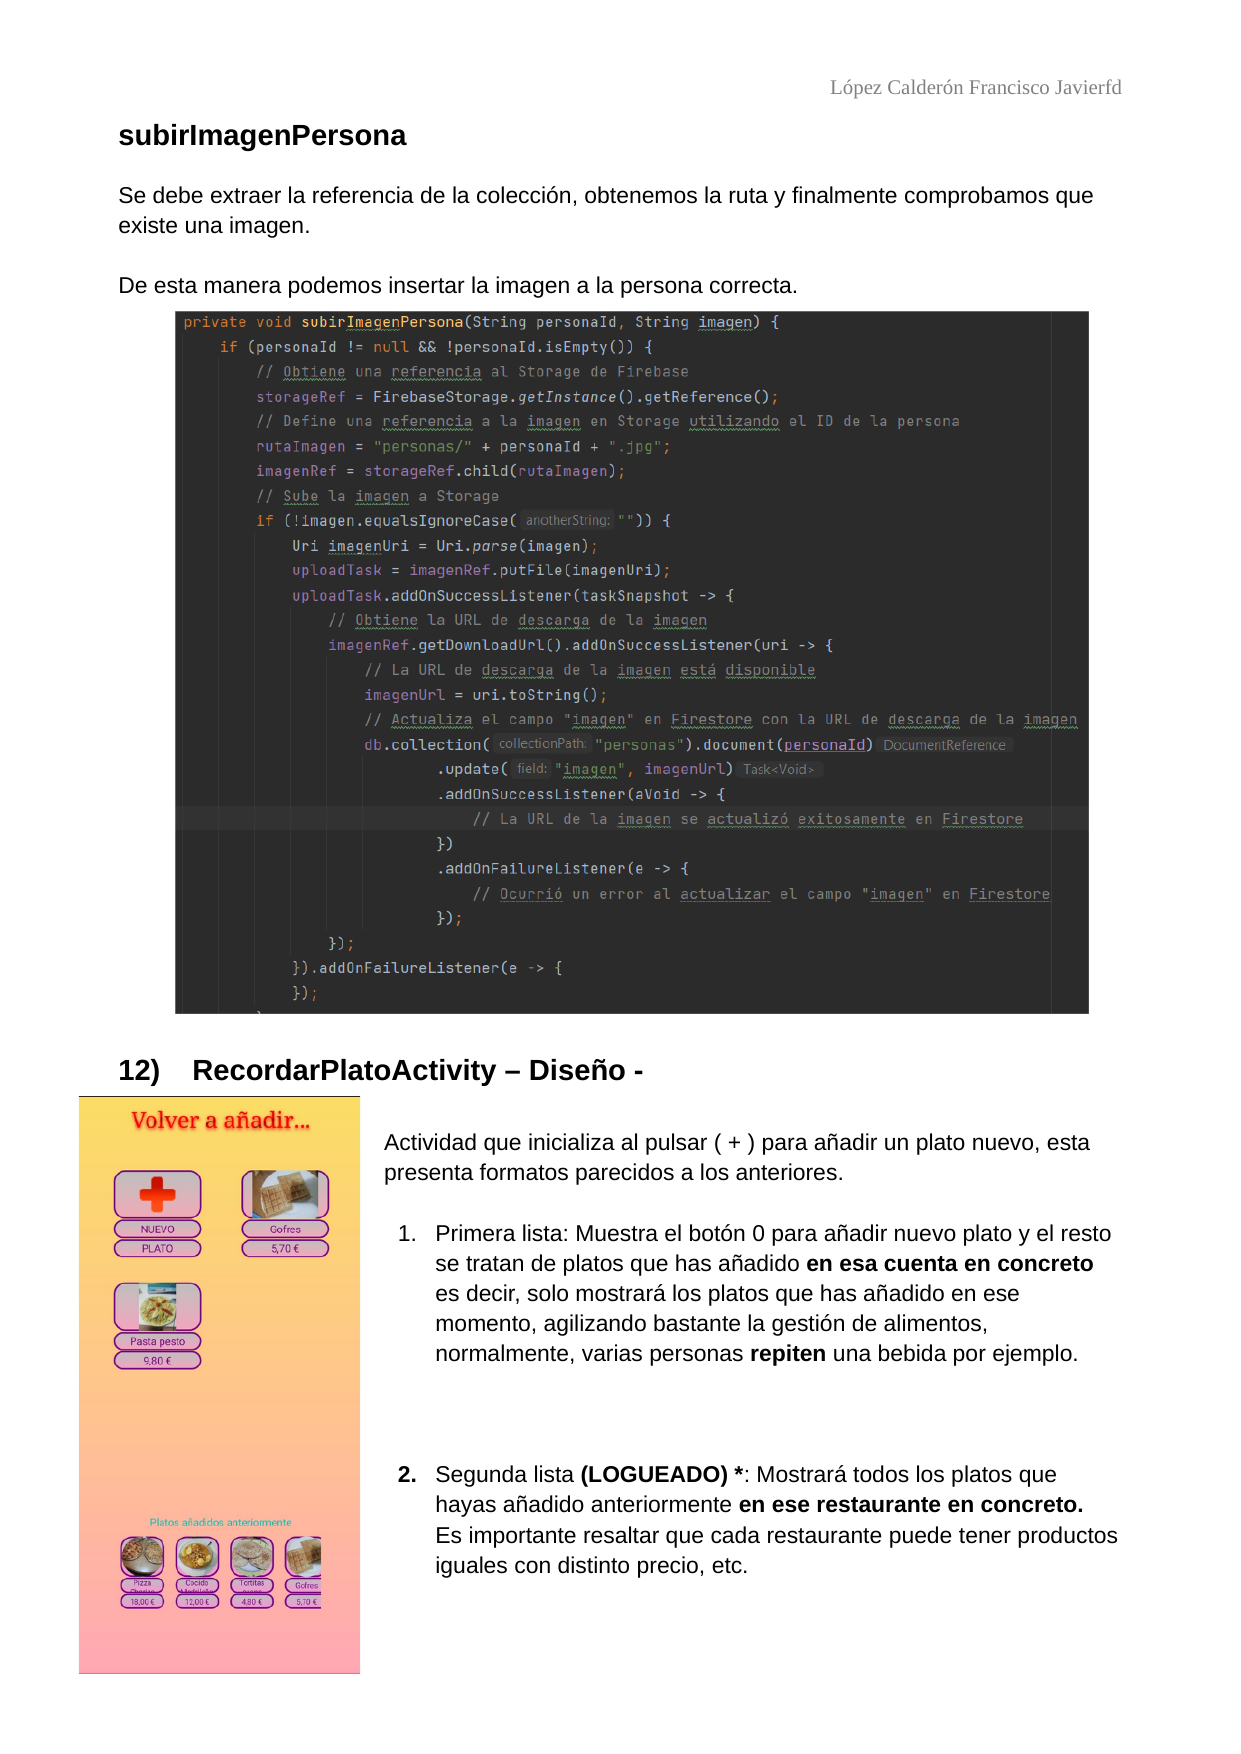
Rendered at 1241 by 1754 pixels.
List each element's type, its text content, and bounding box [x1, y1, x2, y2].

list Segunda lista (LOGUEADO) *: Mostrará todos los platos que hayas añadido anteriormente en ese restaurante en concreto. [361, 1461, 1122, 1518]
picture [175, 311, 1089, 1014]
subtitle subirImagenPersona [118, 118, 1122, 152]
text Se debe extraer la referencia de la colección, obtenemos la ruta y finalmente comprobamos que existe una imagen. [118, 182, 1122, 238]
text Actividad que inicializa al pulsar ( + ) para añadir un plato nuevo, esta presenta formatos parecidos a los anteriores. [384, 1129, 1122, 1186]
text De esta manera podemos insertar la imagen a la persona correcta. [118, 272, 1122, 299]
picture [78, 1096, 361, 1674]
list Es importante resaltar que cada restaurante puede tener productos iguales con distinto precio, etc. [361, 1522, 1122, 1578]
subtitle RecordarPlatoActivity – Diseño - [118, 1053, 1122, 1086]
list Primera lista: Muestra el botón 0 para añadir nuevo plato y el resto se tratan de platos que has añadido en esa cuenta en concreto es decir, solo mostrará los platos que has añadido en ese momento, agilizando bastante la gestión de alimentos, normalmente, varias personas repiten una bebida por ejemplo. [361, 1219, 1122, 1367]
